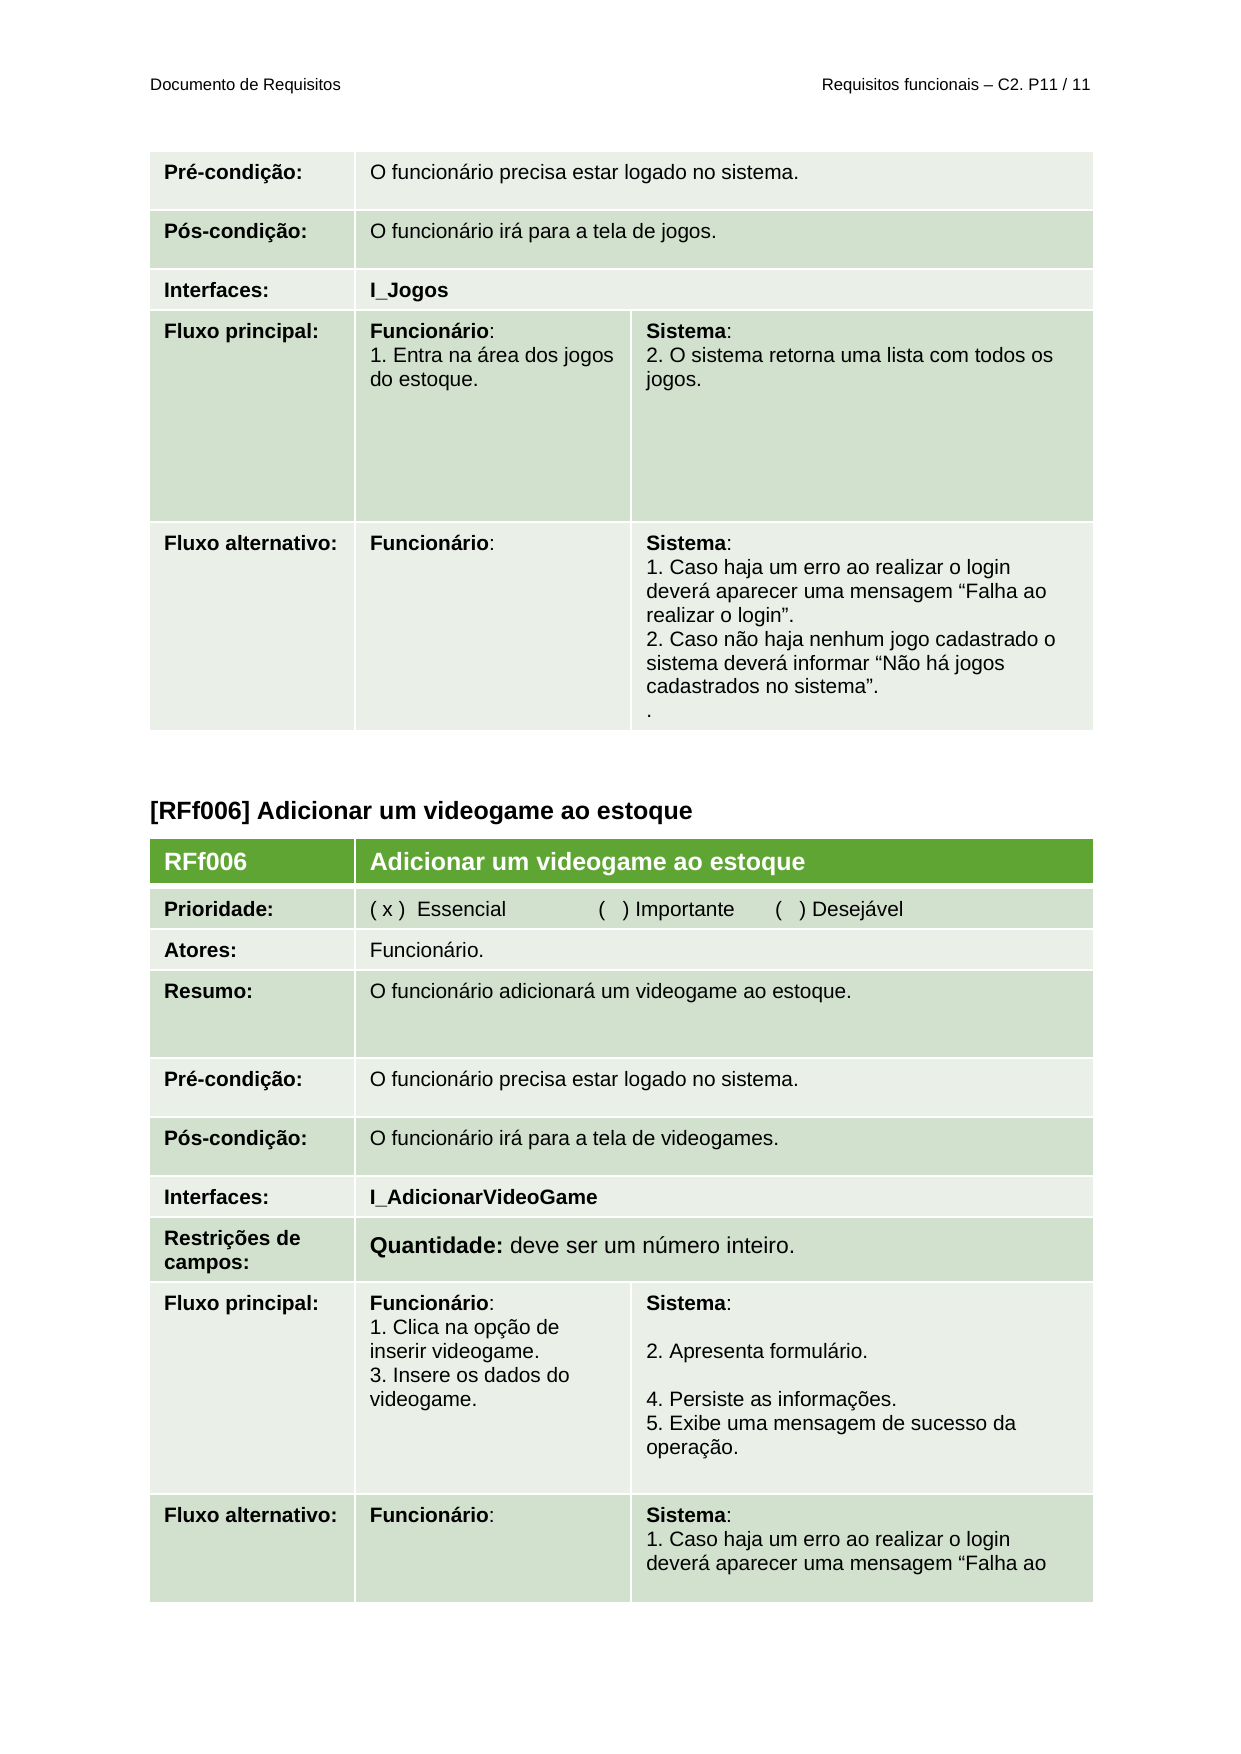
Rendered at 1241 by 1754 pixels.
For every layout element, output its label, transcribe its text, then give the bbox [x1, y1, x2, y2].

table_cell I_AdicionarVideoGame [356, 1177, 1093, 1216]
table_cell Funcionário. [356, 930, 1093, 969]
table_cell O funcionário precisa estar logado no sistema. [356, 152, 1093, 209]
table_cell Pós-condição: [150, 211, 354, 268]
table_cell O funcionário irá para a tela de jogos. [356, 211, 1093, 268]
table_cell Sistema: 2. Apresenta formulário. 4. Persiste as informações. 5. Exibe uma mensagem de sucesso da operação. [632, 1283, 1093, 1493]
table_cell Prioridade: [150, 889, 354, 928]
table_header RFf006 [150, 839, 354, 883]
table_cell Sistema: 2. O sistema retorna uma lista com todos os jogos. [632, 311, 1093, 521]
table_cell Sistema: 1. Caso haja um erro ao realizar o login deverá aparecer uma mensagem “Falha ao realizar o login”. 2. Caso não haja nenhum jogo cadastrado o sistema deverá informar “Não há jogos cadastrados no sistema”. . [632, 523, 1093, 730]
table_cell Pré-condição: [150, 152, 354, 209]
table_cell Pré-condição: [150, 1059, 354, 1116]
table_header Adicionar um videogame ao estoque [356, 839, 1093, 883]
table_cell Resumo: [150, 971, 354, 1057]
table_cell Fluxo principal: [150, 1283, 354, 1493]
table_cell Fluxo alternativo: [150, 1495, 354, 1602]
table_cell Pós-condição: [150, 1118, 354, 1175]
table_cell Interfaces: [150, 1177, 354, 1216]
table_cell Funcionário: 1. Entra na área dos jogos do estoque. [356, 311, 630, 521]
table_cell Fluxo principal: [150, 311, 354, 521]
table_cell Atores: [150, 930, 354, 969]
table_cell Funcionário: [356, 1495, 630, 1602]
table_cell Sistema: 1. Caso haja um erro ao realizar o login deverá aparecer uma mensagem “Falha ao [632, 1495, 1093, 1602]
table_cell Restrições de campos: [150, 1218, 354, 1281]
text [RFf006] Adicionar um videogame ao estoque [150, 796, 1090, 824]
table_cell Funcionário: [356, 523, 630, 730]
table_cell O funcionário precisa estar logado no sistema. [356, 1059, 1093, 1116]
table_cell O funcionário irá para a tela de videogames. [356, 1118, 1093, 1175]
table_cell Funcionário: 1. Clica na opção de inserir videogame. 3. Insere os dados do videogame. [356, 1283, 630, 1493]
table_cell Quantidade: deve ser um número inteiro. [356, 1218, 1093, 1281]
table_cell O funcionário adicionará um videogame ao estoque. [356, 971, 1093, 1057]
table_cell ( x ) Essencial ( ) Importante ( ) Desejável [356, 889, 1093, 928]
table_cell Fluxo alternativo: [150, 523, 354, 730]
table_cell I_Jogos [356, 270, 1093, 309]
table_cell Interfaces: [150, 270, 354, 309]
